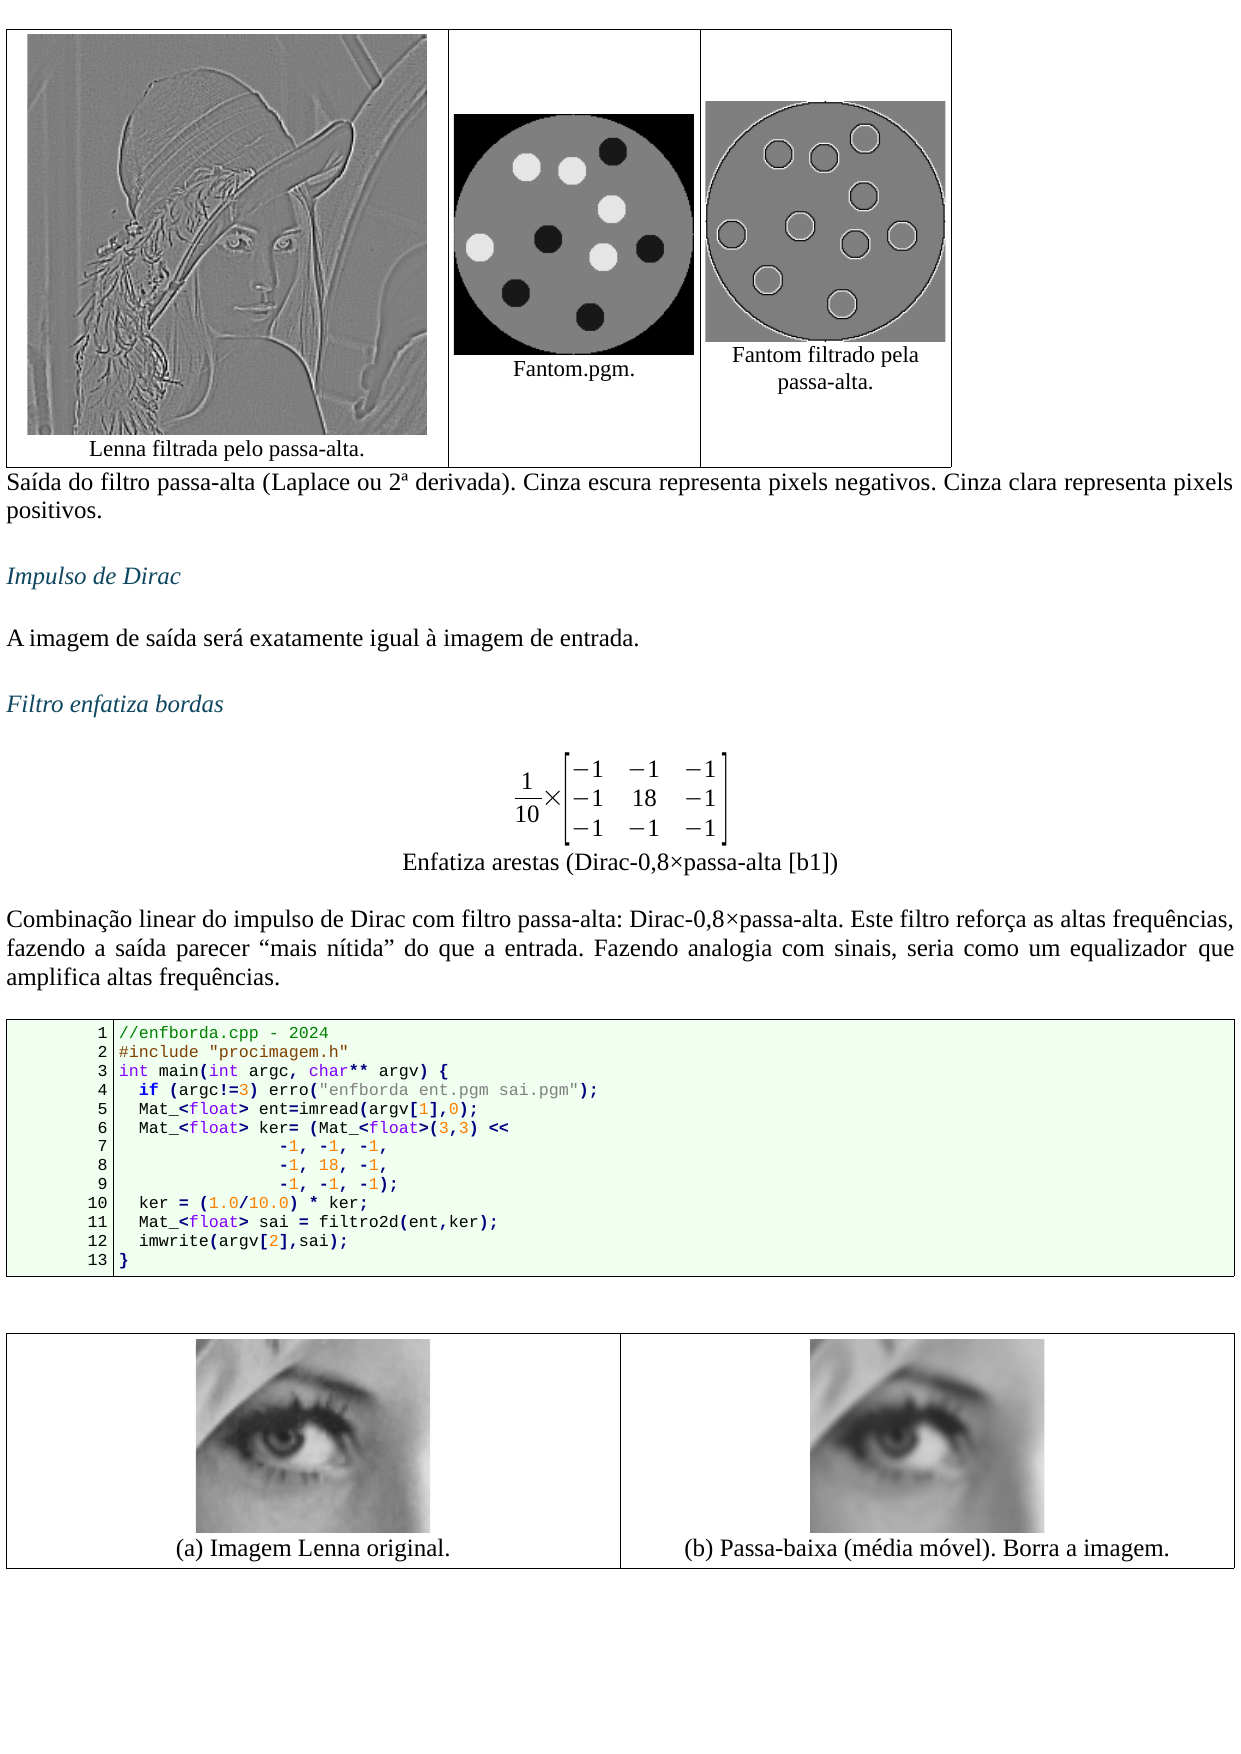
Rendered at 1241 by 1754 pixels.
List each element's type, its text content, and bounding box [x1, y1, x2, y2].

subtitle Filtro enfatiza bordas [6, 689, 1234, 718]
picture [453, 114, 694, 355]
text Enfatiza arestas (Dirac-0,8×passa-alta [b1]) [6, 847, 1234, 875]
table_header (a) Imagem Lenna original. [7, 1334, 620, 1567]
table_header Fantom filtrado pela passa-alta. [701, 30, 951, 467]
text Combinação linear do impulso de Dirac com filtro passa-alta: Dirac-0,8×passa-alta. Este filtro reforça as altas frequências, fazendo a saída parecer “mais nítida” do que a entrada. Fazendo analogia com sinais, seria como um equalizador que amplifica altas frequências. [6, 904, 1234, 990]
picture [27, 34, 427, 435]
table_header (b) Passa-baixa (média móvel). Borra a imagem. [621, 1334, 1234, 1567]
subtitle Impulso de Dirac [6, 561, 1234, 590]
text Saída do filtro passa-alta (Laplace ou 2ª derivada). Cinza escura representa pixels negativos. Cinza clara representa pixels positivos. [6, 467, 1234, 524]
picture [705, 101, 946, 342]
table_header //enfborda.cpp - 2024 #include "procimagem.h" int main(int argc, char** argv) { if (argc!=3) erro("enfborda ent.pgm sai.pgm"); Mat_<float> ent=imread(argv[1],0); Mat_<float> ker= (Mat_<float>(3,3) << -1, -1, -1, -1, 18, -1, -1, -1, -1); ker = (1.0/10.0) * ker; Mat_<float> sai = filtro2d(ent,ker); imwrite(argv[2],sai); } [114, 1020, 1234, 1276]
table_header Fantom.pgm. [449, 30, 700, 467]
table_header Lenna filtrada pelo passa-alta. [7, 30, 448, 467]
picture [810, 1339, 1045, 1533]
table_header 1 2 3 4 5 6 7 8 9 10 11 12 13 [7, 1020, 113, 1276]
text A imagem de saída será exatamente igual à imagem de entrada. [6, 623, 1234, 652]
picture [195, 1339, 431, 1533]
